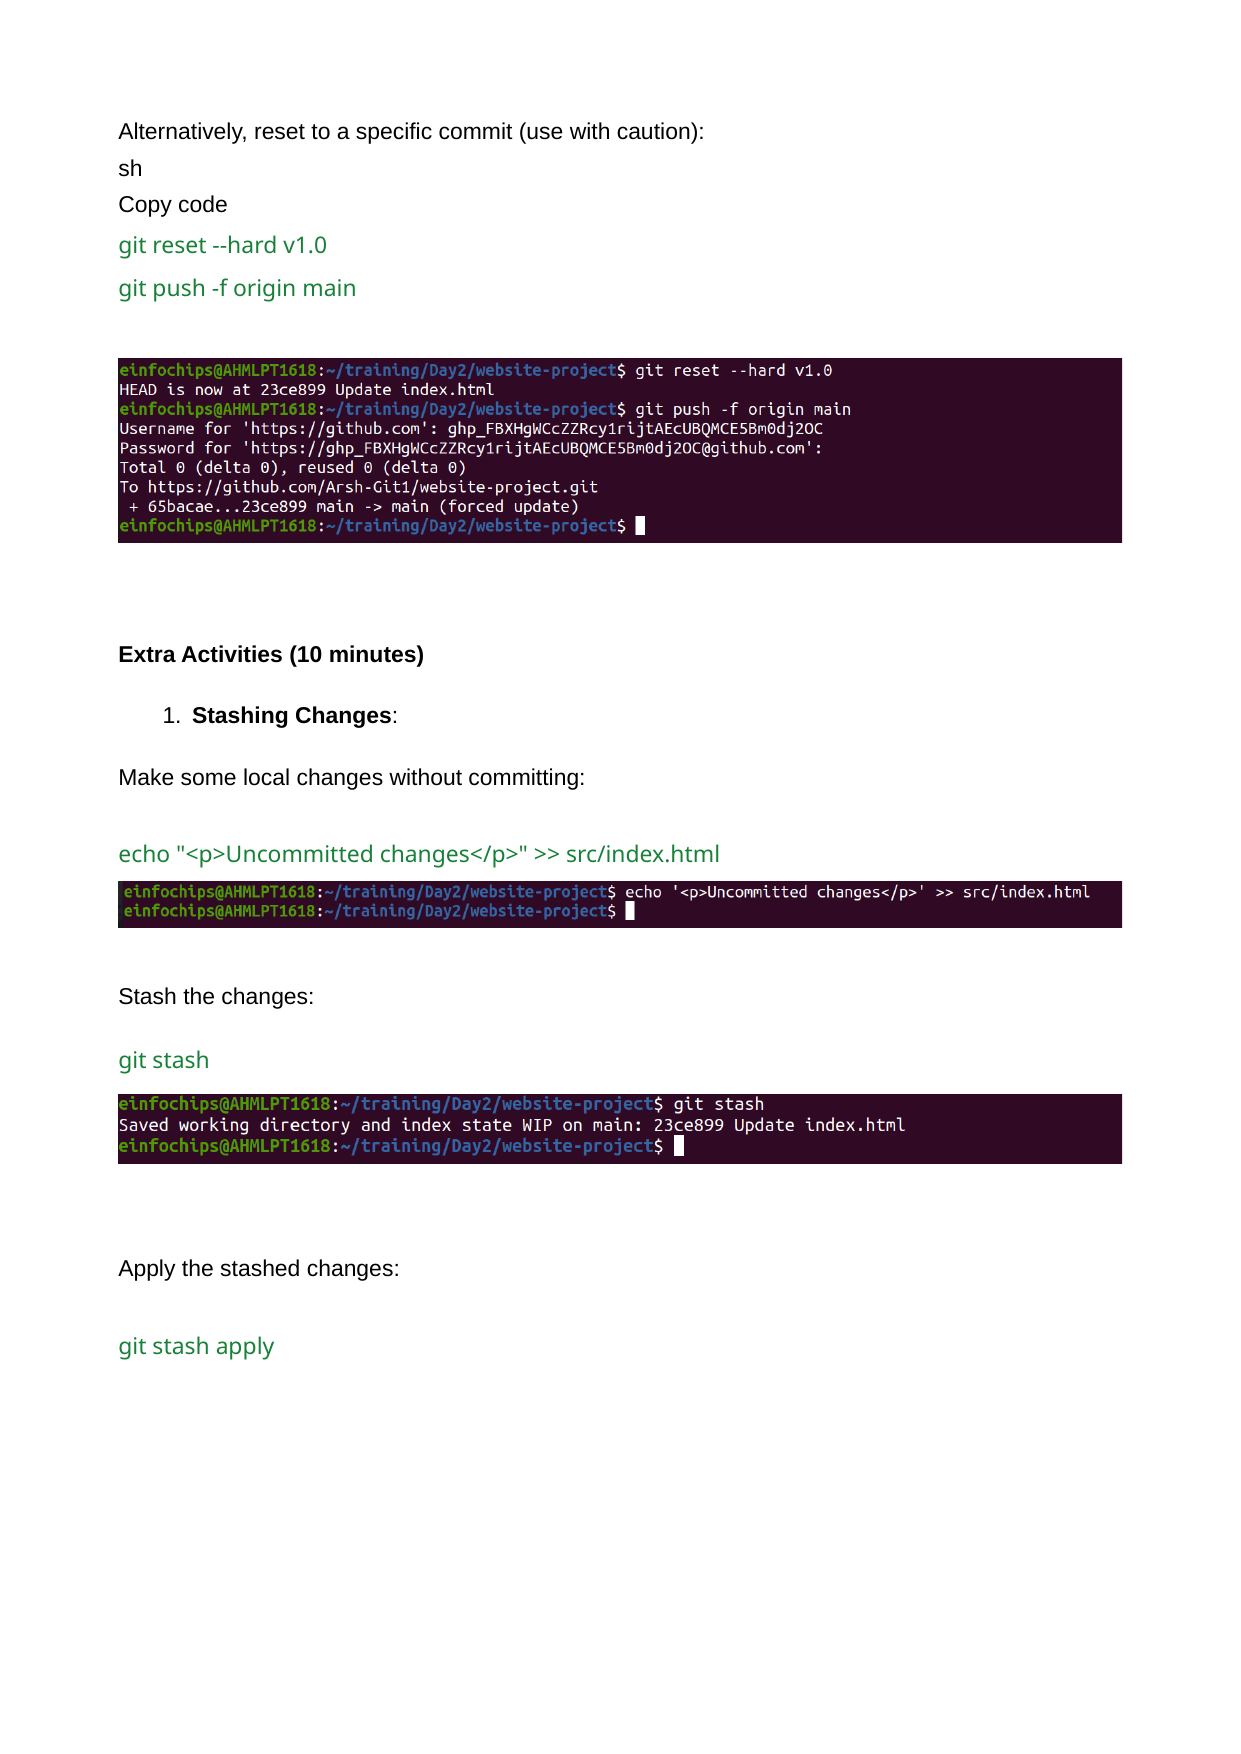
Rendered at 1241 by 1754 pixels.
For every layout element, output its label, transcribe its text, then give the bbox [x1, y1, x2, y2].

list Stashing Changes: [162, 702, 1122, 728]
text Make some local changes without committing: echo "<p>Uncommitted changes</p>" >> src/index.html [118, 763, 1122, 869]
text Alternatively, reset to a specific commit (use with caution): sh Copy code git reset --hard v1.0 [118, 118, 1122, 260]
picture [118, 358, 1123, 543]
picture [118, 1094, 1123, 1164]
text Apply the stashed changes: git stash apply [118, 1255, 1122, 1361]
text Stash the changes: git stash [118, 983, 1122, 1075]
picture [118, 881, 1123, 928]
text git push -f origin main [118, 272, 1122, 303]
subtitle Extra Activities (10 minutes) [118, 641, 1122, 667]
